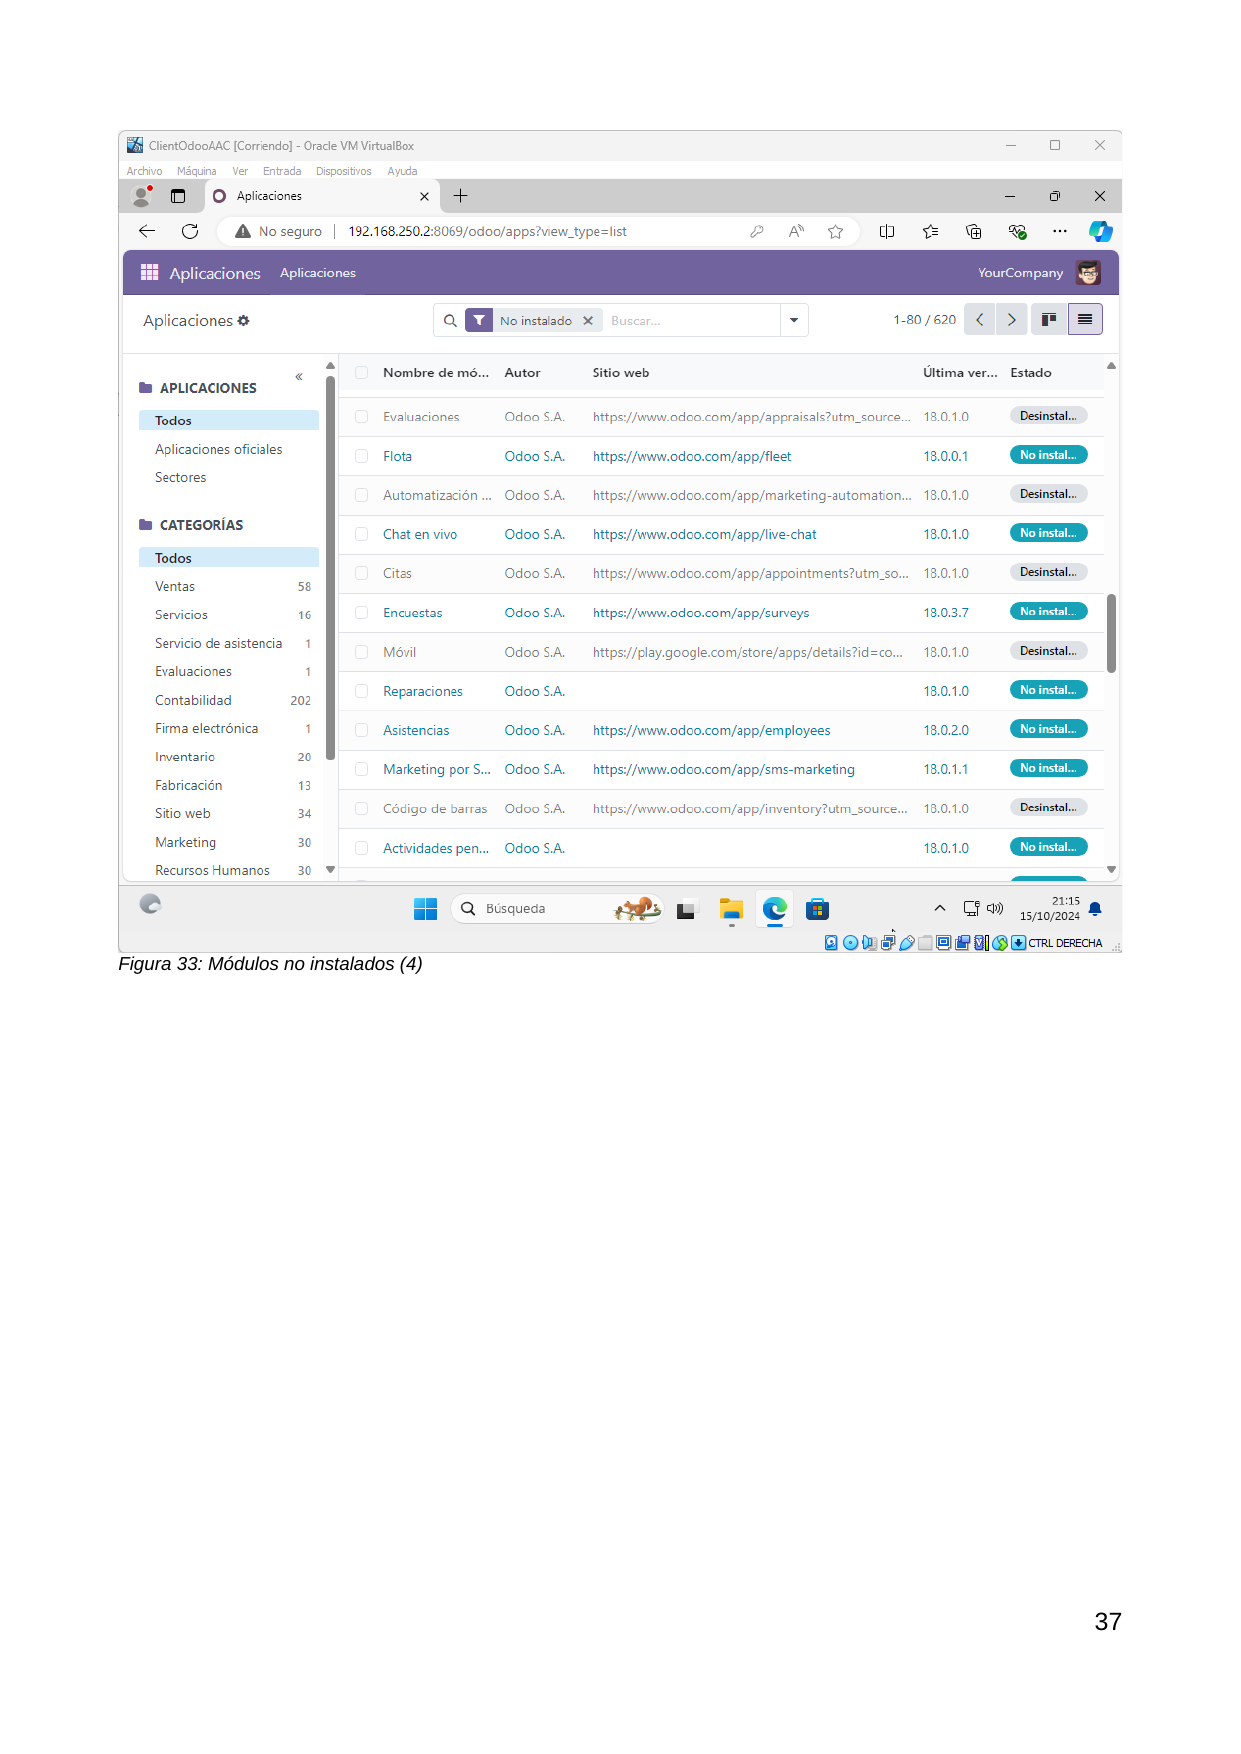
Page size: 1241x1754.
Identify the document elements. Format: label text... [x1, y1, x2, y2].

text Figura 33: Módulos no instalados (4) [118, 953, 1122, 974]
picture [118, 130, 1123, 953]
